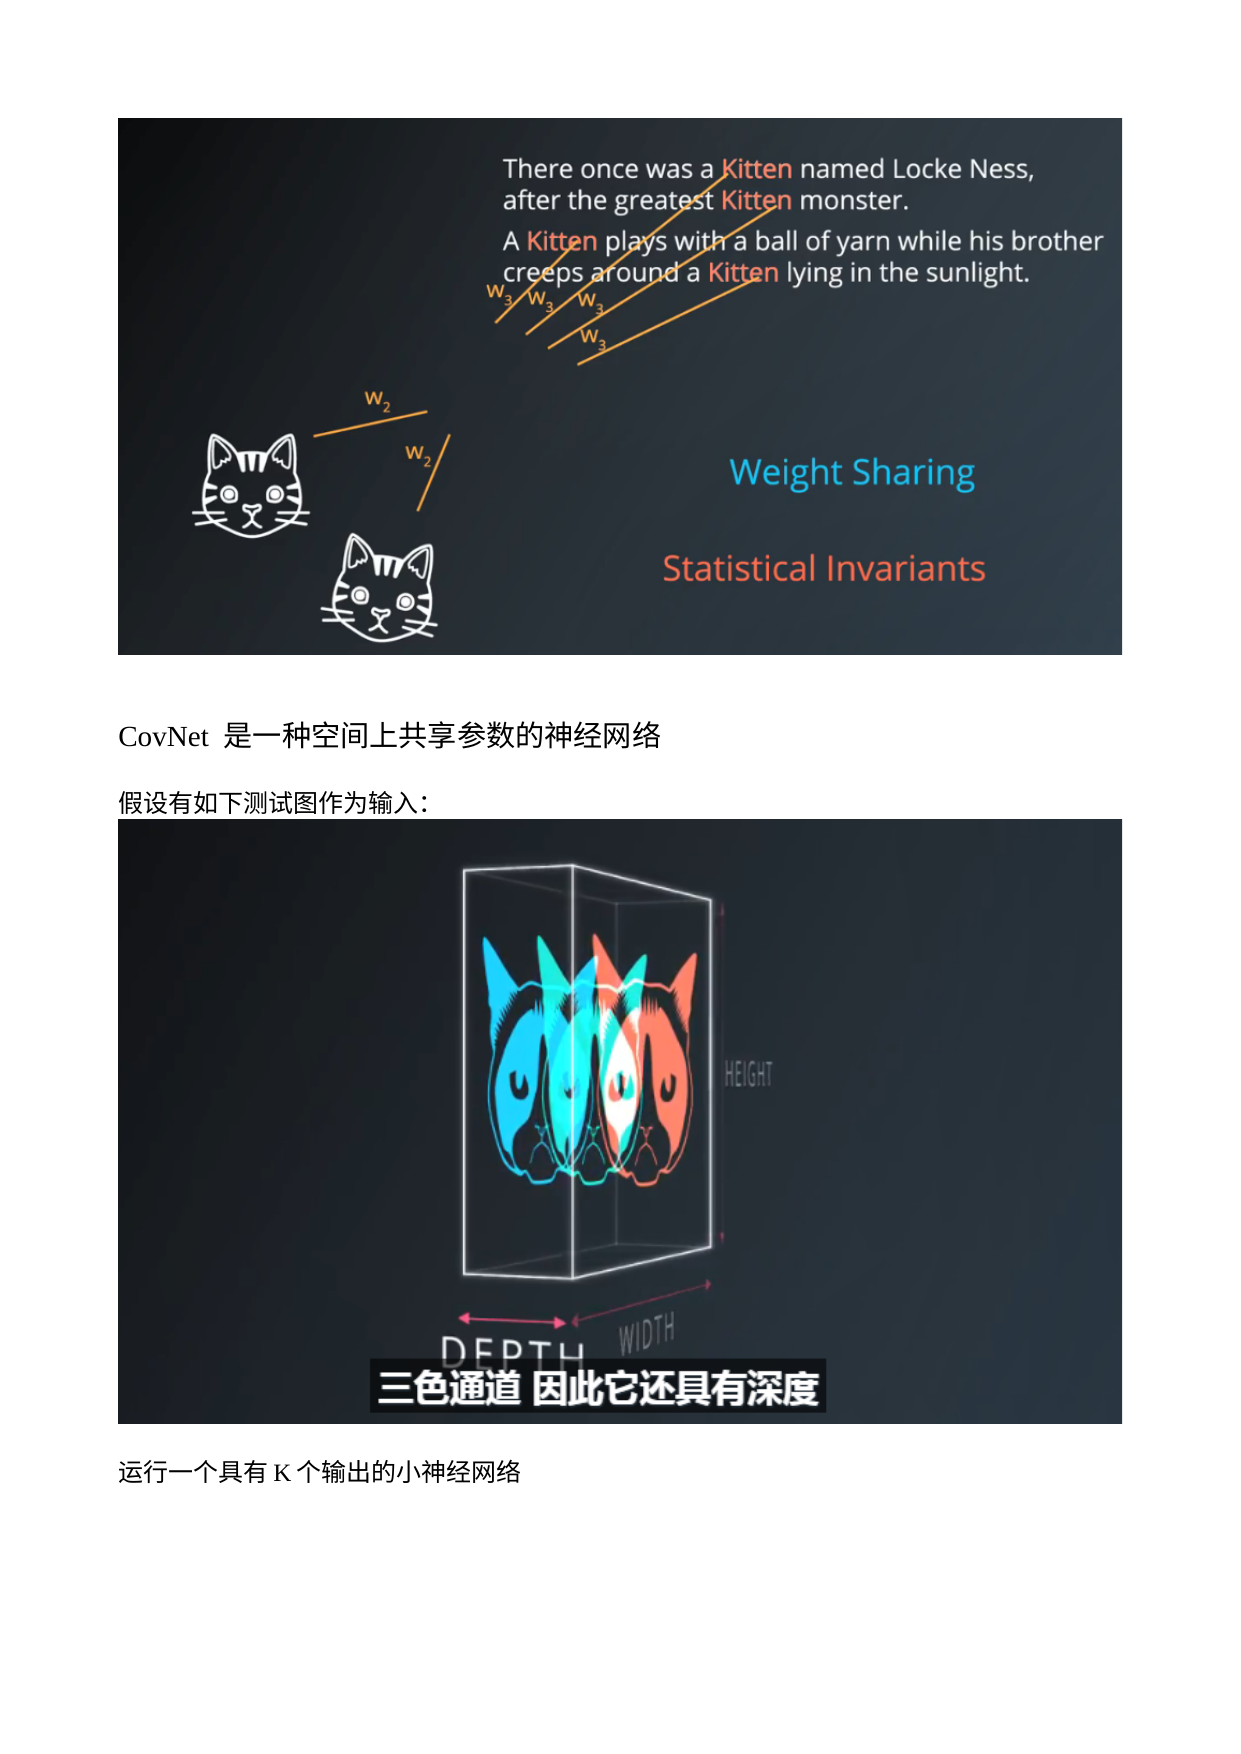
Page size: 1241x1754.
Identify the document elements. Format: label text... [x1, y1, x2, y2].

text CovNet 是一种空间上共享参数的神经网络 [118, 712, 1122, 755]
text 运行一个具有K个输出的小神经网络 [118, 1452, 1122, 1488]
text 假设有如下测试图作为输入： [118, 783, 1122, 819]
